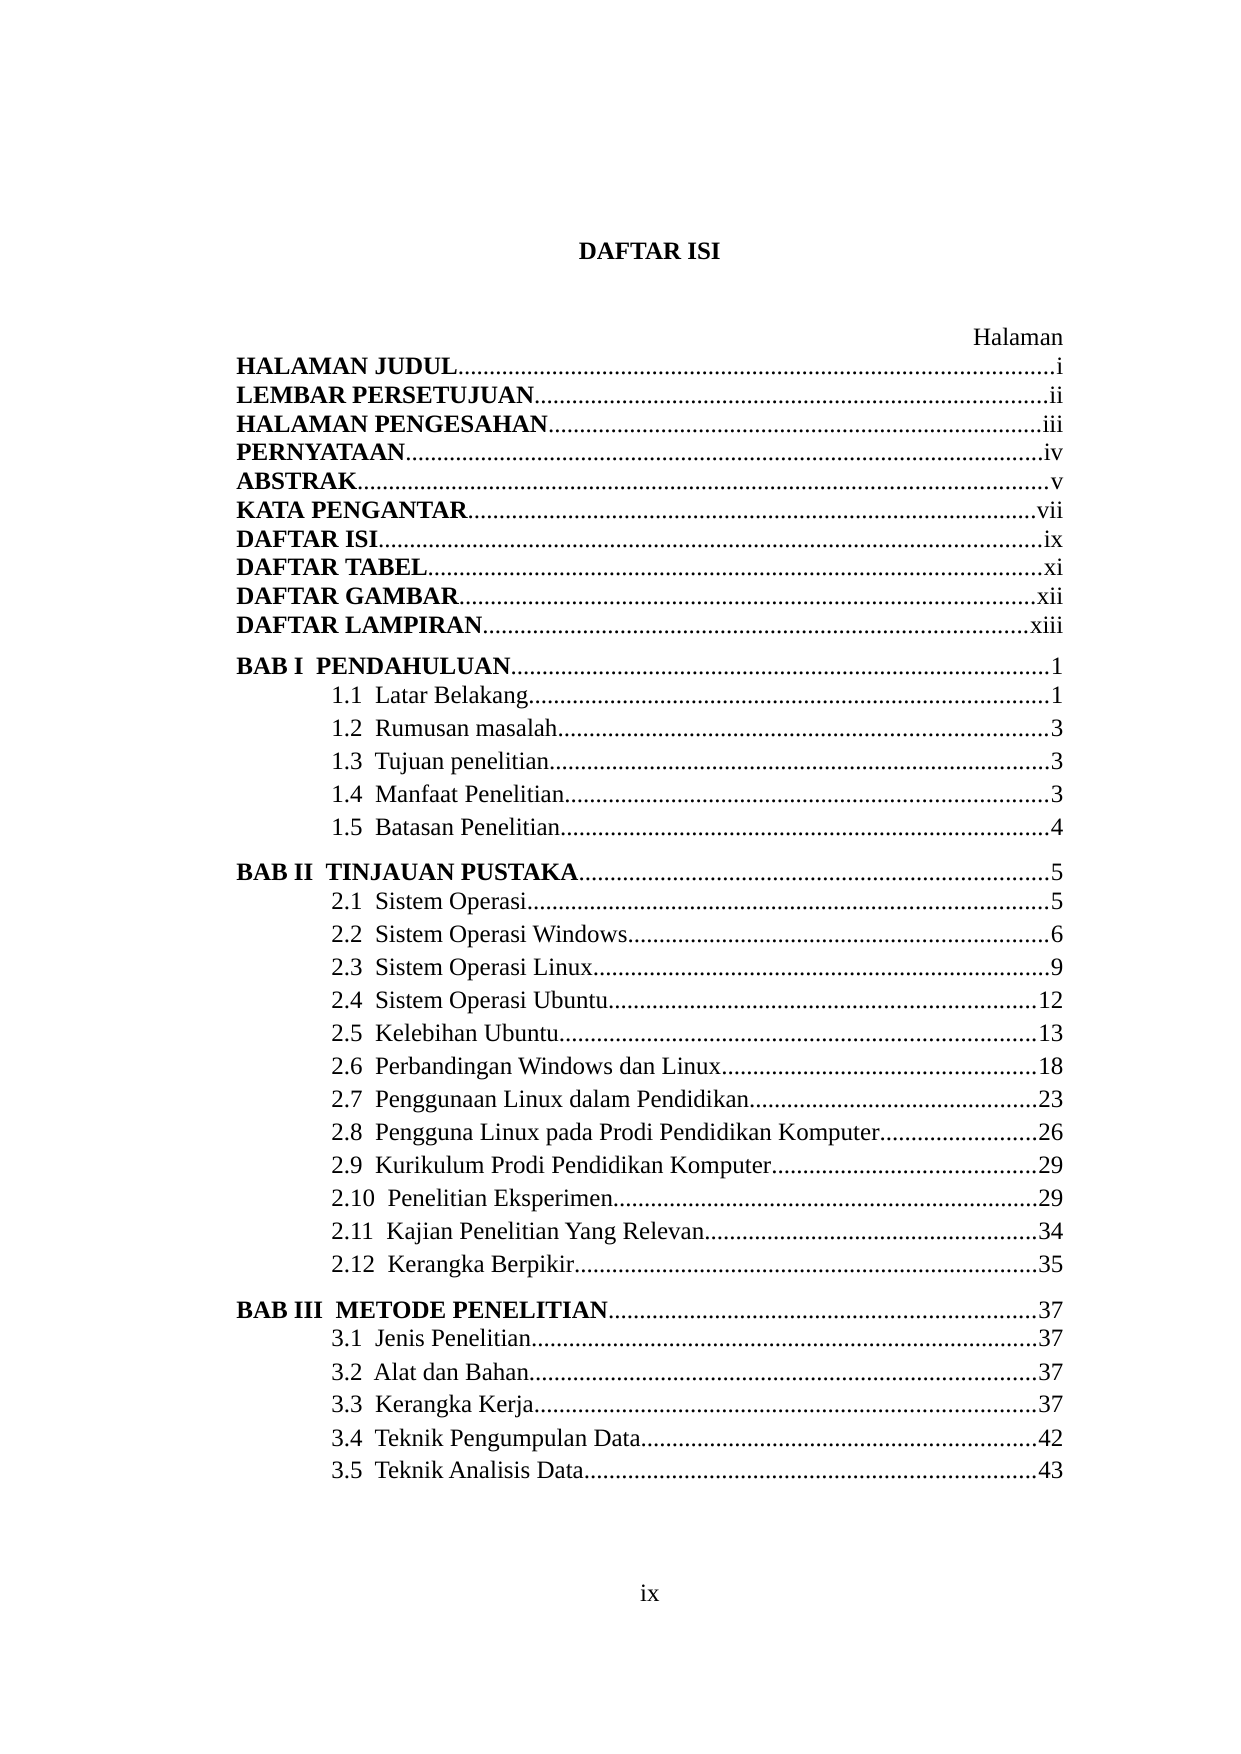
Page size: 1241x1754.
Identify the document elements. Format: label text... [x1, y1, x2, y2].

text PERNYATAAN iv [236, 437, 1063, 466]
text 2.12 Kerangka Berpikir 35 [325, 1249, 1063, 1278]
text 1.2 Rumusan masalah 3 [325, 713, 1063, 742]
text 2.5 Kelebihan Ubuntu 13 [325, 1018, 1063, 1047]
text 1.5 Batasan Penelitian 4 [325, 812, 1063, 841]
text 2.2 Sistem Operasi Windows 6 [325, 919, 1063, 948]
text DAFTAR LAMPIRAN xiii [236, 610, 1063, 639]
table_header Halaman [650, 323, 1063, 351]
text 2.9 Kurikulum Prodi Pendidikan Komputer 29 [325, 1150, 1063, 1179]
text 3.3 Kerangka Kerja 37 [325, 1389, 1063, 1418]
text 2.11 Kajian Penelitian Yang Relevan 34 [325, 1216, 1063, 1245]
text 2.4 Sistem Operasi Ubuntu 12 [325, 985, 1063, 1014]
text 2.6 Perbandingan Windows dan Linux 18 [325, 1051, 1063, 1080]
text BAB I PENDAHULUAN 1 [236, 651, 1063, 680]
text DAFTAR ISI ix [236, 524, 1063, 552]
text 2.7 Penggunaan Linux dalam Pendidikan 23 [325, 1084, 1063, 1113]
subtitle DAFTAR ISI [236, 236, 1063, 265]
text 2.8 Pengguna Linux pada Prodi Pendidikan Komputer 26 [325, 1117, 1063, 1146]
text DAFTAR GAMBAR xii [236, 581, 1063, 610]
text 3.2 Alat dan Bahan 37 [325, 1357, 1063, 1385]
text 3.5 Teknik Analisis Data 43 [325, 1456, 1063, 1484]
text 2.1 Sistem Operasi 5 [325, 886, 1063, 915]
text 3.1 Jenis Penelitian 37 [325, 1323, 1063, 1352]
text BAB II TINJAUAN PUSTAKA 5 [236, 857, 1063, 886]
text ABSTRAK v [236, 466, 1063, 495]
text 1.3 Tujuan penelitian 3 [325, 746, 1063, 775]
text 1.4 Manfaat Penelitian 3 [325, 779, 1063, 808]
text HALAMAN PENGESAHAN iii [236, 409, 1063, 437]
text 2.10 Penelitian Eksperimen 29 [325, 1183, 1063, 1212]
table_header [236, 323, 649, 351]
text 1.1 Latar Belakang 1 [325, 680, 1063, 709]
text 2.3 Sistem Operasi Linux 9 [325, 952, 1063, 981]
text LEMBAR PERSETUJUAN ii [236, 380, 1063, 409]
text BAB III METODE PENELITIAN 37 [236, 1295, 1063, 1323]
text 3.4 Teknik Pengumpulan Data 42 [325, 1423, 1063, 1451]
text KATA PENGANTAR vii [236, 495, 1063, 524]
text HALAMAN JUDUL i [236, 351, 1063, 380]
text DAFTAR TABEL xi [236, 552, 1063, 581]
